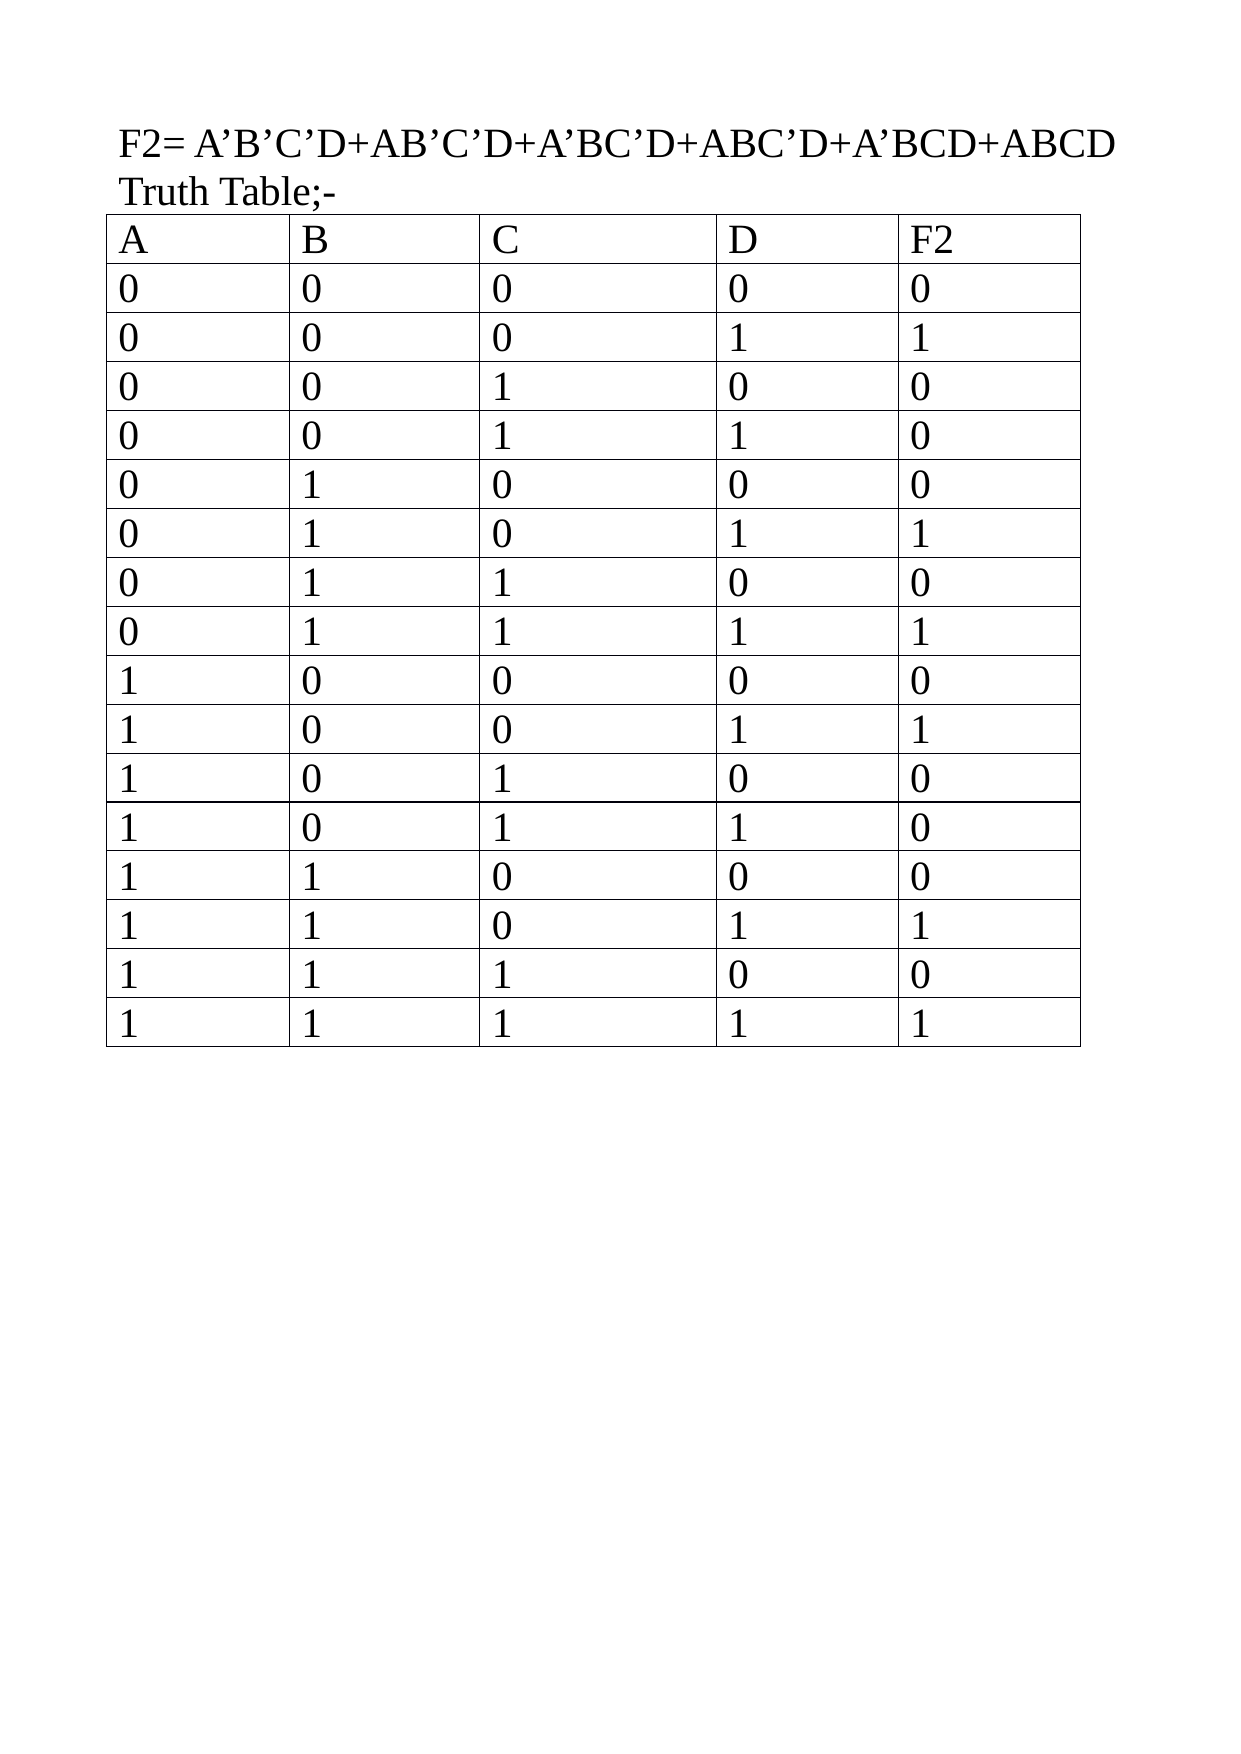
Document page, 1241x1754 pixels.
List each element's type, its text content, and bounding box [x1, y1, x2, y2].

table_cell 0 [290, 705, 479, 752]
table_cell 0 [717, 362, 898, 410]
table_cell 1 [107, 705, 289, 752]
table_cell 1 [107, 851, 289, 899]
table_cell 0 [899, 558, 1080, 606]
table_cell 0 [290, 411, 479, 459]
table_cell 1 [290, 509, 479, 557]
table_cell 1 [480, 558, 716, 606]
table_cell 1 [899, 313, 1080, 361]
table_cell 1 [899, 998, 1080, 1046]
table_cell 0 [107, 460, 289, 508]
table_cell 1 [107, 656, 289, 703]
table_cell 1 [717, 607, 898, 654]
table_cell 1 [480, 362, 716, 410]
table_cell 1 [717, 411, 898, 459]
table_cell 0 [717, 851, 898, 899]
table_cell 1 [107, 900, 289, 948]
table_cell 1 [899, 509, 1080, 557]
table_cell 1 [717, 313, 898, 361]
table_cell 0 [899, 754, 1080, 801]
table_cell 1 [290, 949, 479, 997]
table_header D [717, 215, 898, 263]
text F2= A’B’C’D+AB’C’D+A’BC’D+ABC’D+A’BCD+ABCD [118, 118, 1122, 166]
table_cell 0 [480, 900, 716, 948]
text Truth Table;- [118, 166, 1122, 214]
table_cell 1 [717, 803, 898, 850]
table_cell 0 [107, 558, 289, 606]
table_cell 1 [899, 607, 1080, 654]
table_cell 0 [480, 509, 716, 557]
table_cell 1 [107, 803, 289, 850]
table_cell 0 [717, 656, 898, 703]
table_cell 1 [290, 851, 479, 899]
table_cell 1 [290, 900, 479, 948]
table_cell 1 [480, 411, 716, 459]
table_cell 0 [290, 362, 479, 410]
table_cell 0 [290, 264, 479, 312]
table_cell 1 [480, 803, 716, 850]
table_cell 0 [899, 656, 1080, 703]
table_cell 1 [107, 754, 289, 801]
table_cell 1 [717, 998, 898, 1046]
table_header B [290, 215, 479, 263]
table_header F2 [899, 215, 1080, 263]
table_cell 1 [107, 998, 289, 1046]
table_cell 1 [480, 949, 716, 997]
table_cell 0 [899, 264, 1080, 312]
table_cell 1 [899, 705, 1080, 752]
table_cell 1 [899, 900, 1080, 948]
table_cell 0 [717, 949, 898, 997]
table_cell 0 [480, 460, 716, 508]
table_header A [107, 215, 289, 263]
table_cell 0 [107, 509, 289, 557]
table_cell 0 [899, 362, 1080, 410]
table_cell 0 [290, 313, 479, 361]
table_cell 1 [717, 900, 898, 948]
table_cell 1 [480, 607, 716, 654]
table_cell 0 [290, 803, 479, 850]
table_cell 1 [480, 998, 716, 1046]
table_cell 0 [107, 411, 289, 459]
table_cell 1 [717, 509, 898, 557]
table_cell 0 [107, 313, 289, 361]
table_cell 1 [480, 754, 716, 801]
table_cell 1 [290, 998, 479, 1046]
table_cell 1 [290, 460, 479, 508]
table_cell 0 [107, 607, 289, 654]
table_cell 0 [480, 851, 716, 899]
table_cell 1 [107, 949, 289, 997]
table_cell 0 [899, 460, 1080, 508]
table_cell 0 [480, 656, 716, 703]
table_cell 0 [480, 313, 716, 361]
table_cell 0 [717, 264, 898, 312]
table_cell 0 [899, 851, 1080, 899]
table_cell 0 [717, 558, 898, 606]
table_cell 1 [290, 607, 479, 654]
table_cell 0 [717, 754, 898, 801]
table_cell 0 [480, 705, 716, 752]
table_cell 1 [290, 558, 479, 606]
table_cell 0 [899, 949, 1080, 997]
table_cell 0 [107, 362, 289, 410]
table_cell 0 [717, 460, 898, 508]
table_cell 1 [717, 705, 898, 752]
table_cell 0 [480, 264, 716, 312]
table_header C [480, 215, 716, 263]
table_cell 0 [290, 754, 479, 801]
table_cell 0 [899, 411, 1080, 459]
table_cell 0 [290, 656, 479, 703]
table_cell 0 [107, 264, 289, 312]
table_cell 0 [899, 803, 1080, 850]
